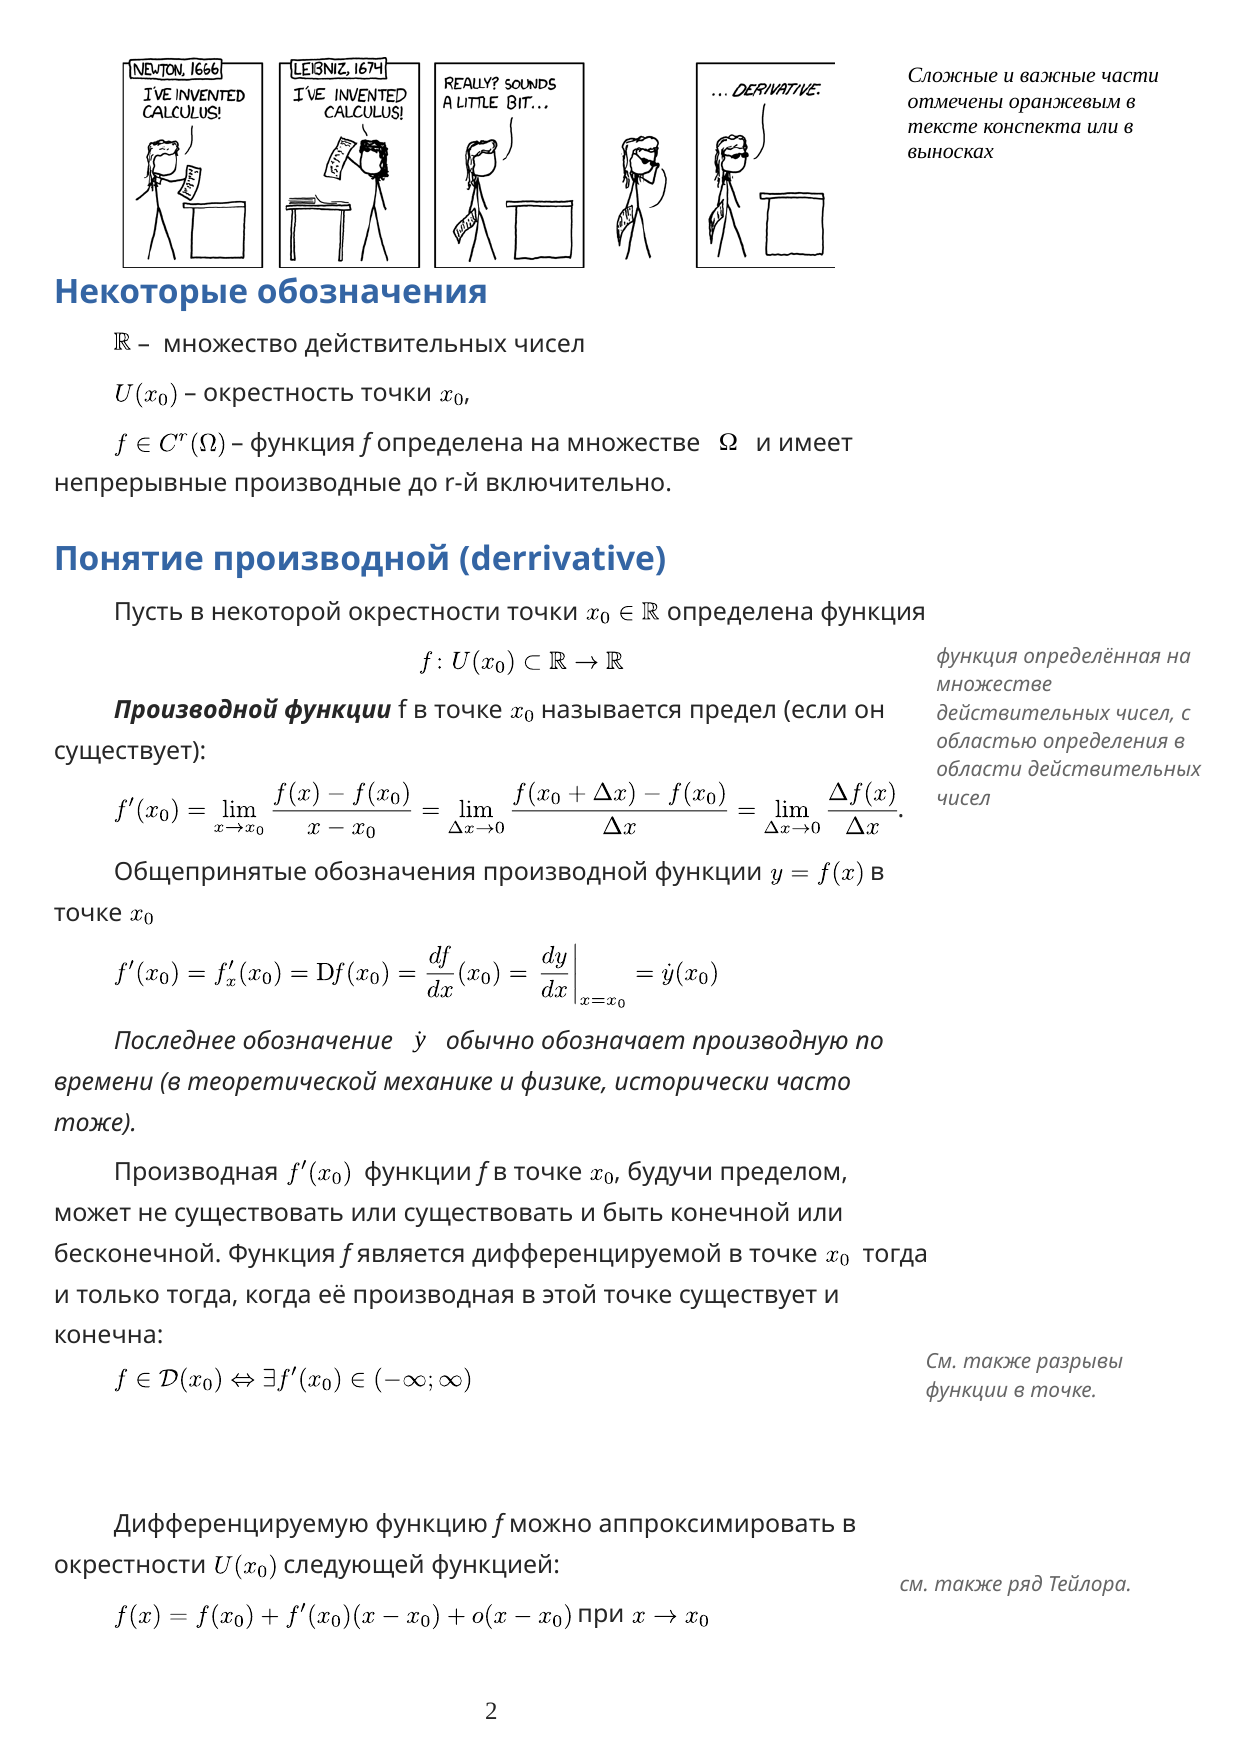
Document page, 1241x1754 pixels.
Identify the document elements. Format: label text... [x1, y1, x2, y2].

text Дифференцируемую функцию f можно аппроксимировать в окрестности следующей функцией: [53, 1506, 928, 1581]
text . [53, 782, 928, 838]
text – функция f определена на множествеи имеет непрерывные производные до r-й включительно. [53, 424, 928, 499]
picture [122, 57, 835, 268]
text Последнее обозначение обычно обозначает производную по времени (в теоретической механике и физике, исторически часто тоже). [53, 1023, 928, 1139]
subtitle Понятие производной (derrivative) [53, 535, 928, 581]
text – множество действительных чисел [53, 326, 928, 360]
text Пусть в некоторой окрестности точки определена функция [53, 593, 928, 627]
text при [53, 1596, 928, 1630]
text Производной функции f в точке называется предел (если он существует): [53, 692, 928, 766]
subtitle Некоторые обозначения [53, 70, 928, 313]
text Производная функции f в точке , будучи пределом, может не существовать или существовать и быть конечной или бесконечной. Функция f является дифференцируемой в точке тогда и только тогда, когда её производная в этой точке существует и конечна: [53, 1154, 928, 1351]
text Общепринятые обозначения производной функции в точке [53, 853, 928, 928]
text – окрестность точки , [53, 375, 928, 409]
